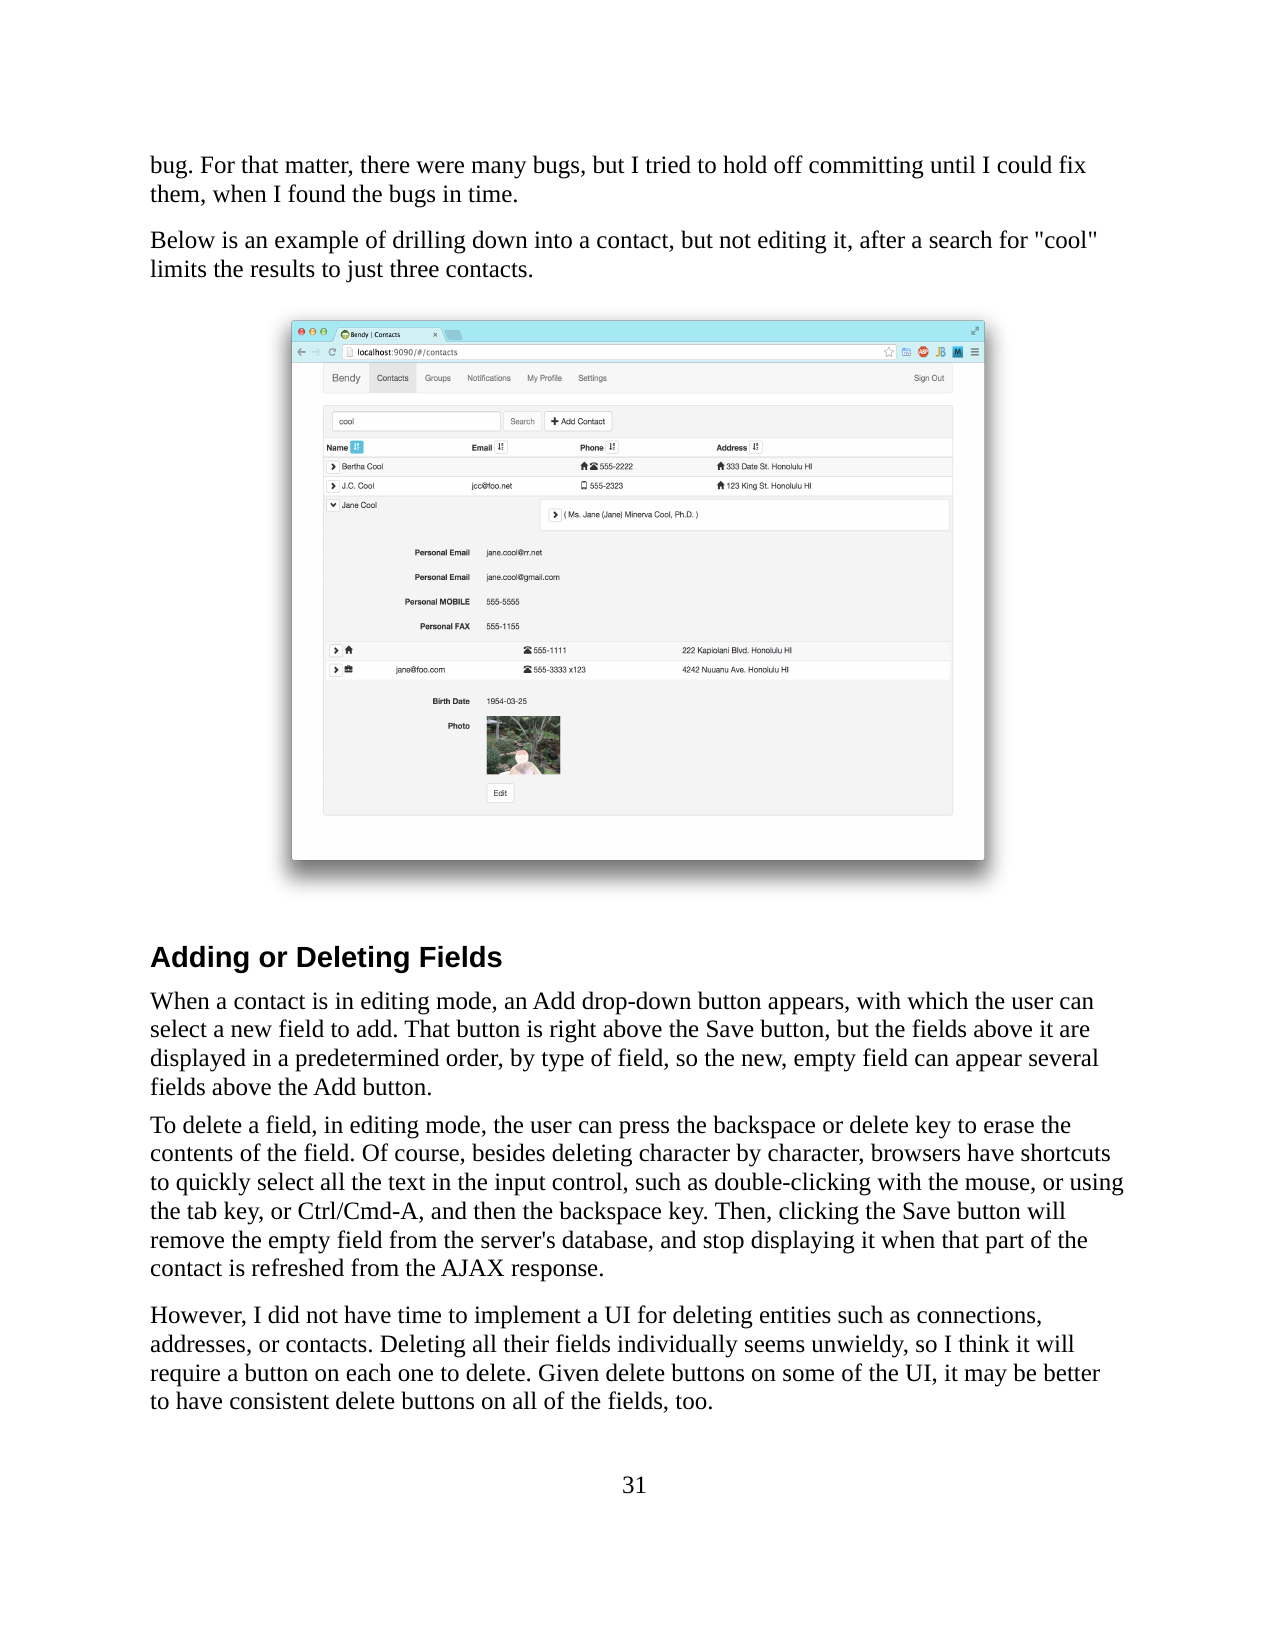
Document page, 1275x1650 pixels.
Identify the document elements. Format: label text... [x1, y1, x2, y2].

text However, I did not have time to implement a UI for deleting entities such as connections, addresses, or contacts. Deleting all their fields individually seems unwieldy, so I think it will require a button on each one to delete. Given delete buttons on some of the UI, it may be better to have consistent delete buttons on all of the fields, too. [150, 1300, 1125, 1415]
picture [260, 300, 1015, 906]
text When a contact is in editing mode, an Add drop-down button appears, with which the user can select a new field to add. That button is right above the Save button, but the fields above it are displayed in a predetermined order, by type of field, so the new, empty field can appear several fields above the Add button. [150, 986, 1125, 1101]
text Below is an example of drilling down into a contact, but not editing it, after a search for "cool" limits the results to just three contacts. [150, 225, 1125, 283]
text To delete a field, in editing mode, the user can press the backspace or delete key to erase the contents of the field. Of course, besides deleting character by character, browsers have shortcuts to quickly select all the text in the input control, such as double-clicking with the mouse, or using the tab key, or Ctrl/Cmd-A, and then the backspace key. Then, clicking the Save button will remove the empty field from the server's database, and stop displaying it when that part of the contact is refreshed from the AJAX response. [150, 1110, 1125, 1282]
text bug. For that matter, there were many bugs, but I tried to hold off committing until I could fix them, when I found the bugs in time. [150, 150, 1125, 207]
subtitle Adding or Deleting Fields [150, 940, 1125, 973]
